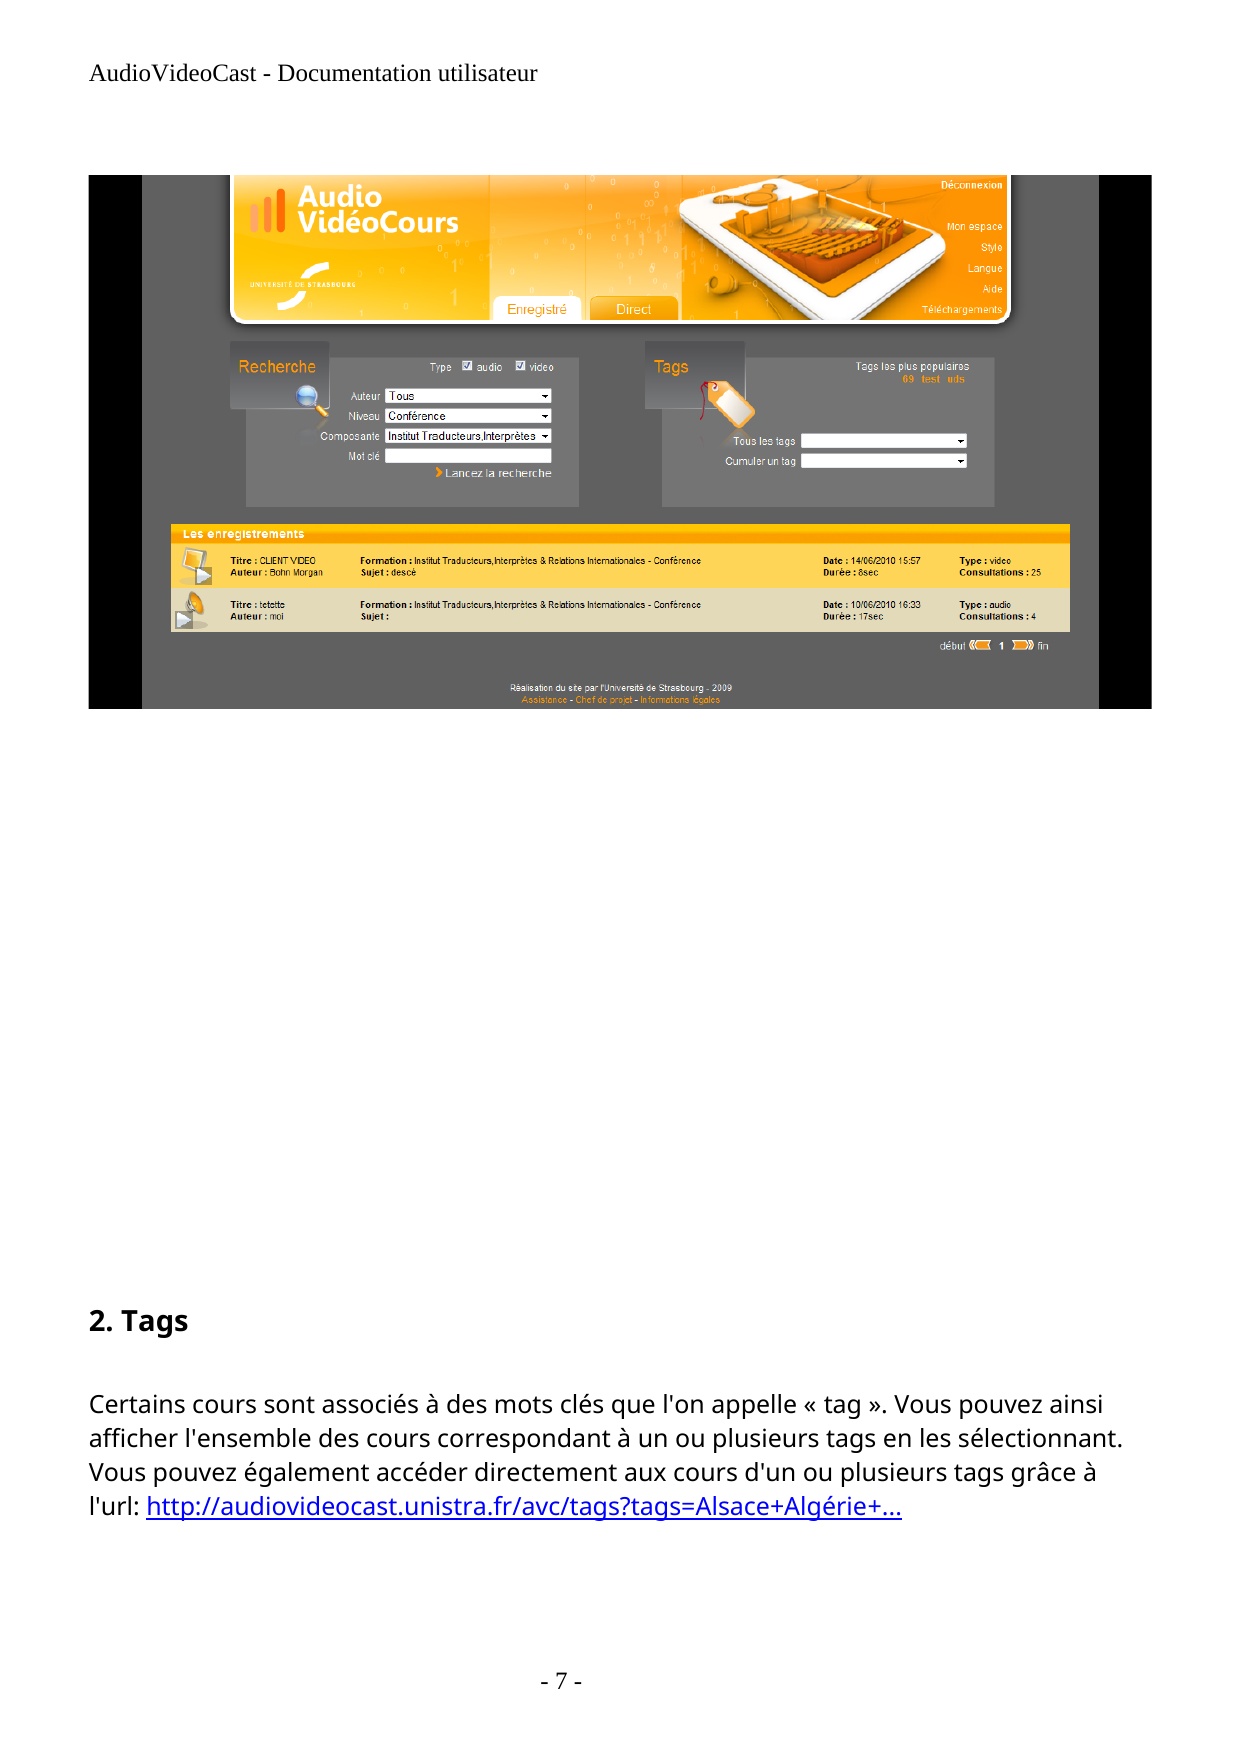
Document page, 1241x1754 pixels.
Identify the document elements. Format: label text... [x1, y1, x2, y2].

text Vous pouvez également accéder directement aux cours d'un ou plusieurs tags grâce à l'url: http://audiovideocast.unistra.fr/avc/tags?tags=Alsace+Algérie+... [88, 1455, 1152, 1523]
text Certains cours sont associés à des mots clés que l'on appelle « tag ». Vous pouvez ainsi afficher l'ensemble des cours correspondant à un ou plusieurs tags en les sélectionnant. [88, 1387, 1152, 1455]
subtitle 2. Tags [88, 1301, 1152, 1340]
picture [88, 175, 1152, 709]
